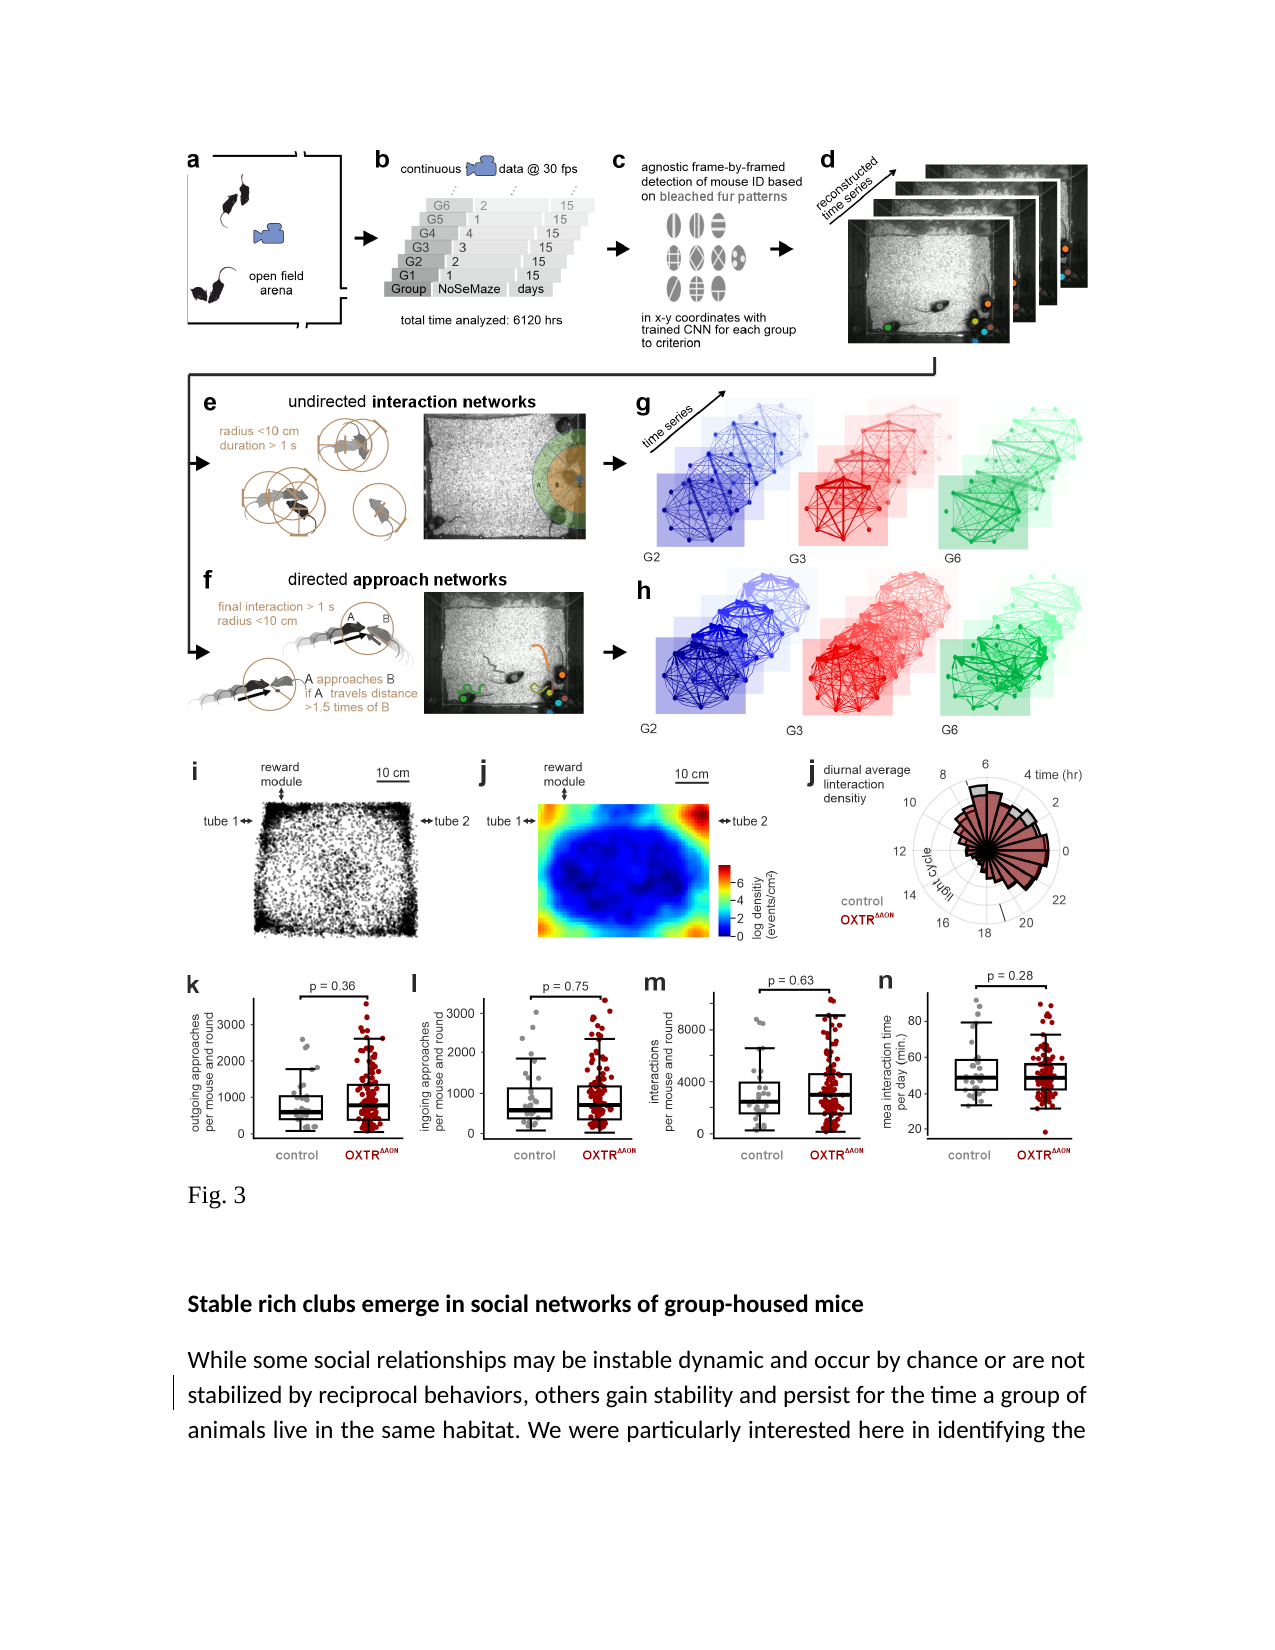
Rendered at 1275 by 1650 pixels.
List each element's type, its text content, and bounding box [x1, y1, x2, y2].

text Stable rich clubs emerge in social networks of group-housed mice [187, 1288, 1087, 1319]
text While some social relationships may be instable dynamic and occur by chance or are not stabilized by reciprocal behaviors, others gain stability and persist for the time a group of animals live in the same habitat. We were particularly interested here in identifying the [187, 1344, 1087, 1444]
picture [187, 150, 1117, 1160]
text Fig. 3 [187, 1181, 1087, 1209]
